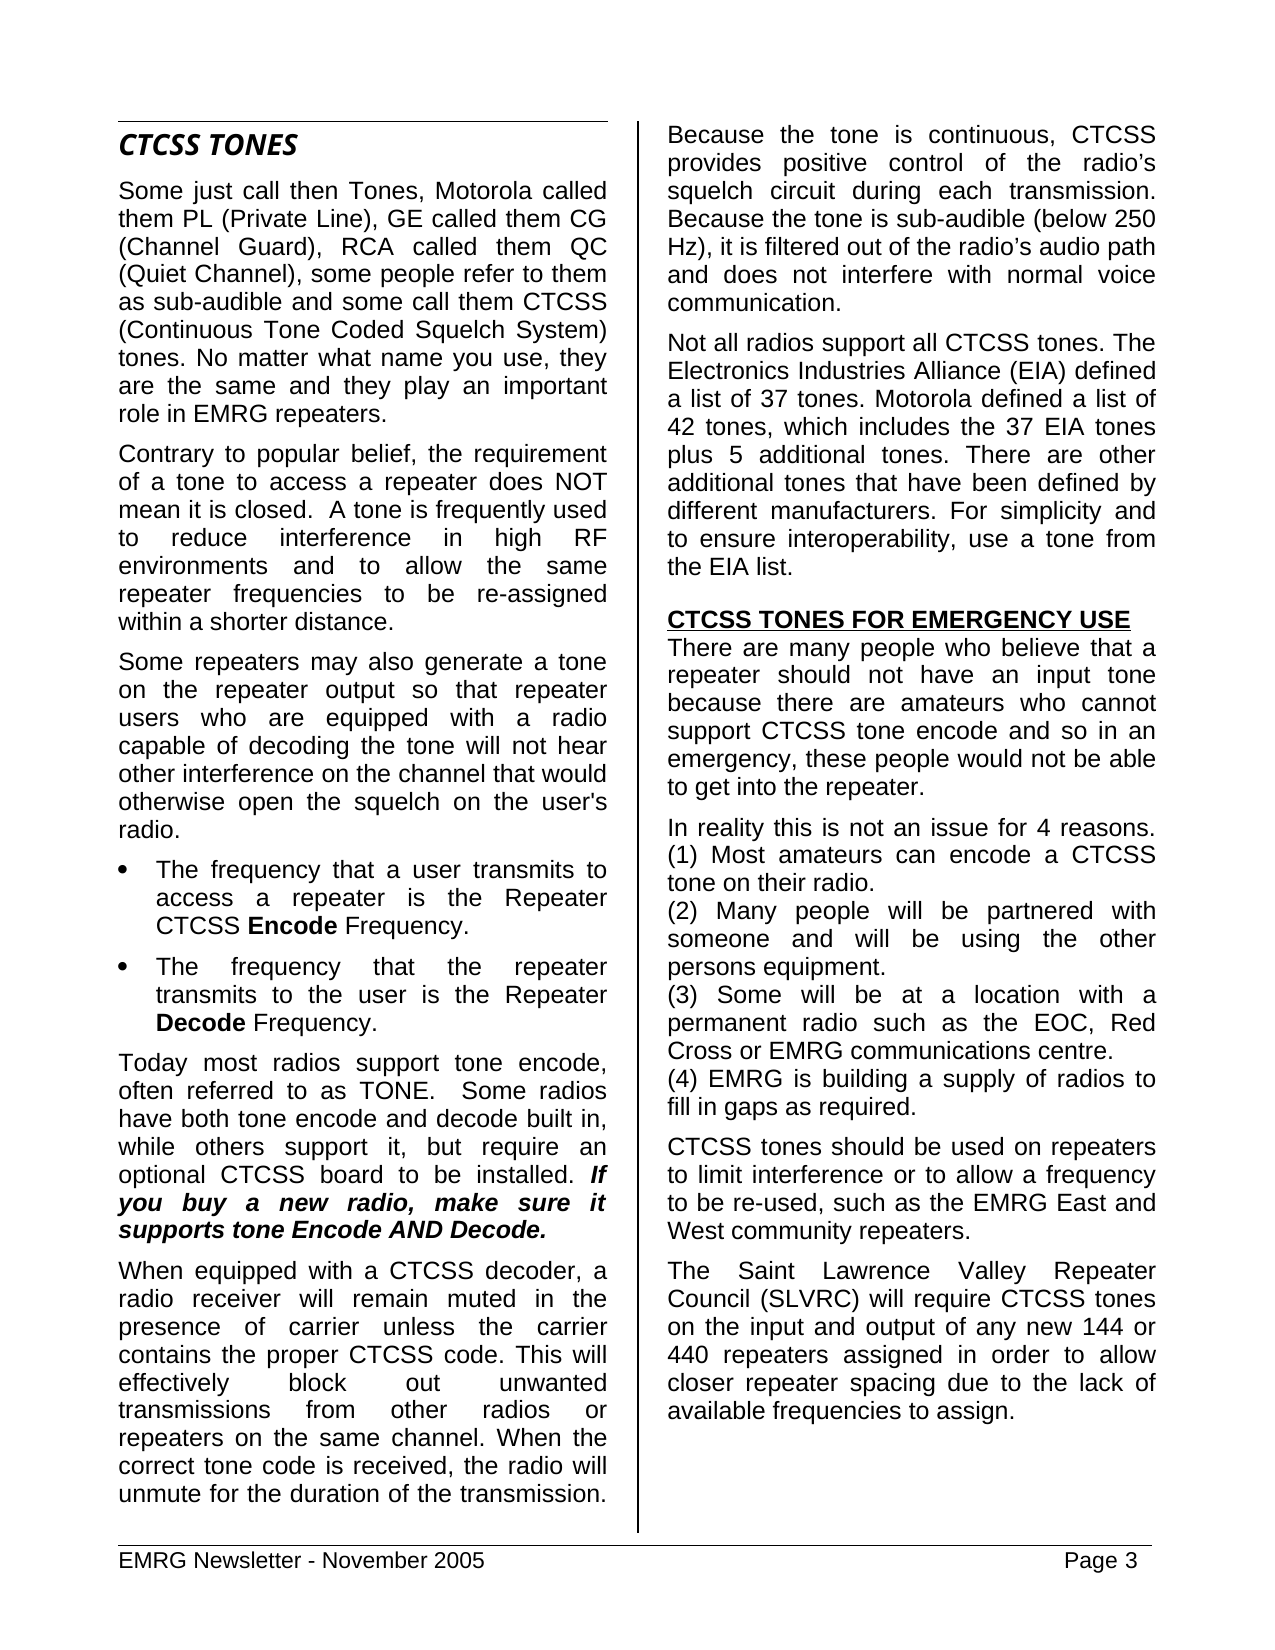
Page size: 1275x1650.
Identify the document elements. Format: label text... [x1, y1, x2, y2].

text (3) Some will be at a location with a permanent radio such as the EOC, Red Cross or EMRG communications centre. [667, 981, 1157, 1064]
text CTCSS TONES FOR EMERGENCY USE [667, 605, 1157, 633]
text Some repeaters may also generate a tone on the repeater output so that repeater users who are equipped with a radio capable of decoding the tone will not hear other interference on the channel that would otherwise open the squelch on the user's radio. [118, 648, 608, 844]
list The frequency that the repeater transmits to the user is the Repeater Decode Frequency. [118, 952, 608, 1036]
text The Saint Lawrence Valley Repeater Council (SLVRC) will require CTCSS tones on the input and output of any new 144 or 440 repeaters assigned in order to allow closer repeater spacing due to the lack of available frequencies to assign. [667, 1257, 1157, 1424]
list The frequency that a user transmits to access a repeater is the Repeater CTCSS Encode Frequency. [118, 856, 608, 940]
text Contrary to popular belief, the requirement of a tone to access a repeater does NOT mean it is closed. A tone is frequently used to reduce interference in high RF environments and to allow the same repeater frequencies to be re-assigned within a shorter distance. [118, 440, 608, 636]
text Not all radios support all CTCSS tones. The Electronics Industries Alliance (EIA) defined a list of 37 tones. Motorola defined a list of 42 tones, which includes the 37 EIA tones plus 5 additional tones. There are other additional tones that have been defined by different manufacturers. For simplicity and to ensure interoperability, use a tone from the EIA list. [667, 329, 1157, 580]
text Because the tone is continuous, CTCSS provides positive control of the radio’s squelch circuit during each transmission. Because the tone is sub-audible (below 250 Hz), it is filtered out of the radio’s audio path and does not interfere with normal voice communication. [667, 121, 1157, 317]
text CTCSS TONES [118, 122, 608, 164]
text (4) EMRG is building a supply of radios to fill in gaps as required. [667, 1064, 1157, 1120]
text There are many people who believe that a repeater should not have an input tone because there are amateurs who cannot support CTCSS tone encode and so in an emergency, these people would not be able to get into the repeater. [667, 633, 1157, 801]
text CTCSS tones should be used on repeaters to limit interference or to allow a frequency to be re-used, such as the EMRG East and West community repeaters. [667, 1133, 1157, 1244]
text Today most radios support tone encode, often referred to as TONE. Some radios have both tone encode and decode built in, while others support it, but require an optional CTCSS board to be installed. If you buy a new radio, make sure it supports tone Encode AND Decode. [118, 1049, 608, 1244]
text Some just call then Tones, Motorola called them PL (Private Line), GE called them CG (Channel Guard), RCA called them QC (Quiet Channel), some people refer to them as sub-audible and some call them CTCSS (Continuous Tone Coded Squelch System) tones. No matter what name you use, they are the same and they play an important role in EMRG repeaters. [118, 177, 608, 428]
text (2) Many people will be partnered with someone and will be using the other persons equipment. [667, 897, 1157, 981]
text In reality this is not an issue for 4 reasons. (1) Most amateurs can encode a CTCSS tone on their radio. [667, 813, 1157, 897]
text When equipped with a CTCSS decoder, a radio receiver will remain muted in the presence of carrier unless the carrier contains the proper CTCSS code. This will effectively block out unwanted transmissions from other radios or repeaters on the same channel. When the correct tone code is received, the radio will unmute for the duration of the transmission. [118, 1257, 608, 1508]
